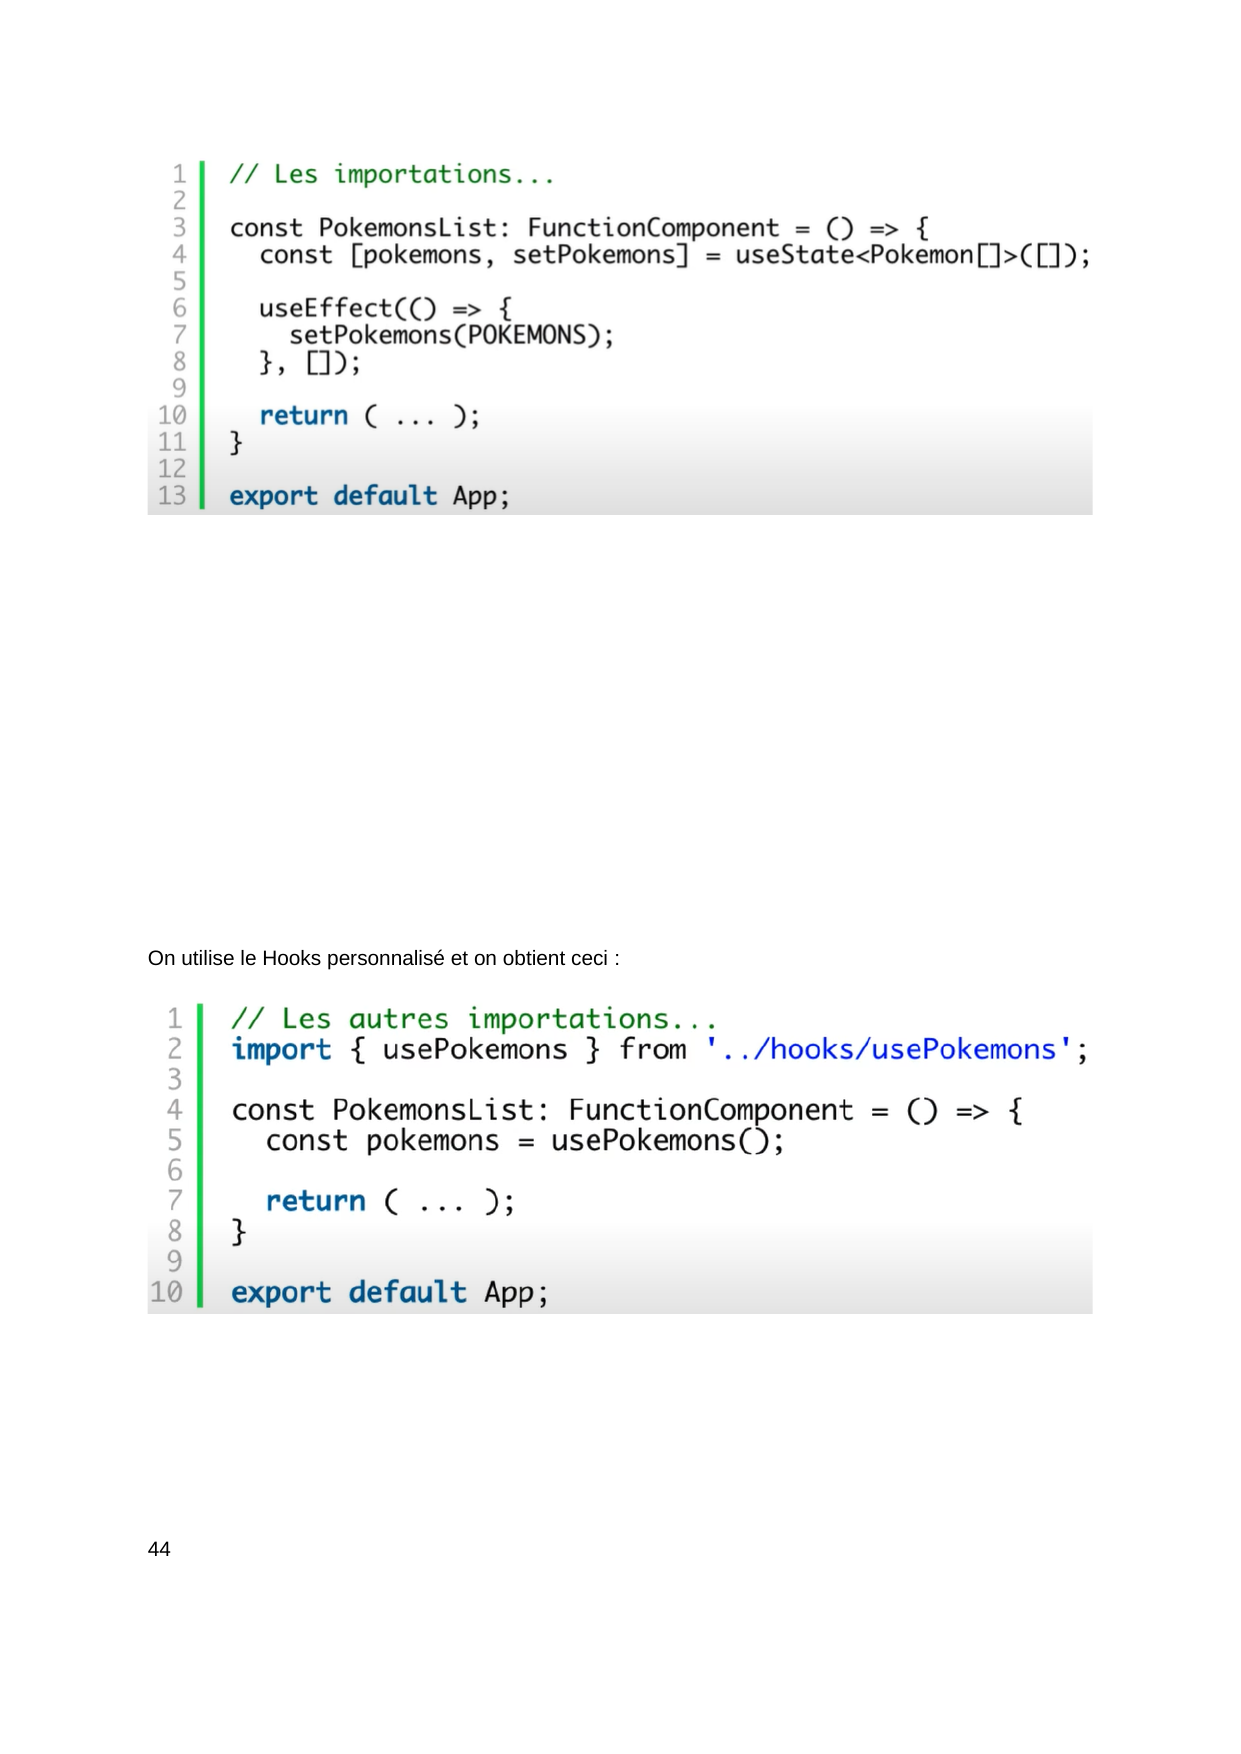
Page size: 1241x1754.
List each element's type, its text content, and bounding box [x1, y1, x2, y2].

picture [147, 147, 1093, 515]
text On utilise le Hooks personnalisé et on obtient ceci : [148, 946, 1093, 970]
picture [147, 993, 1093, 1314]
